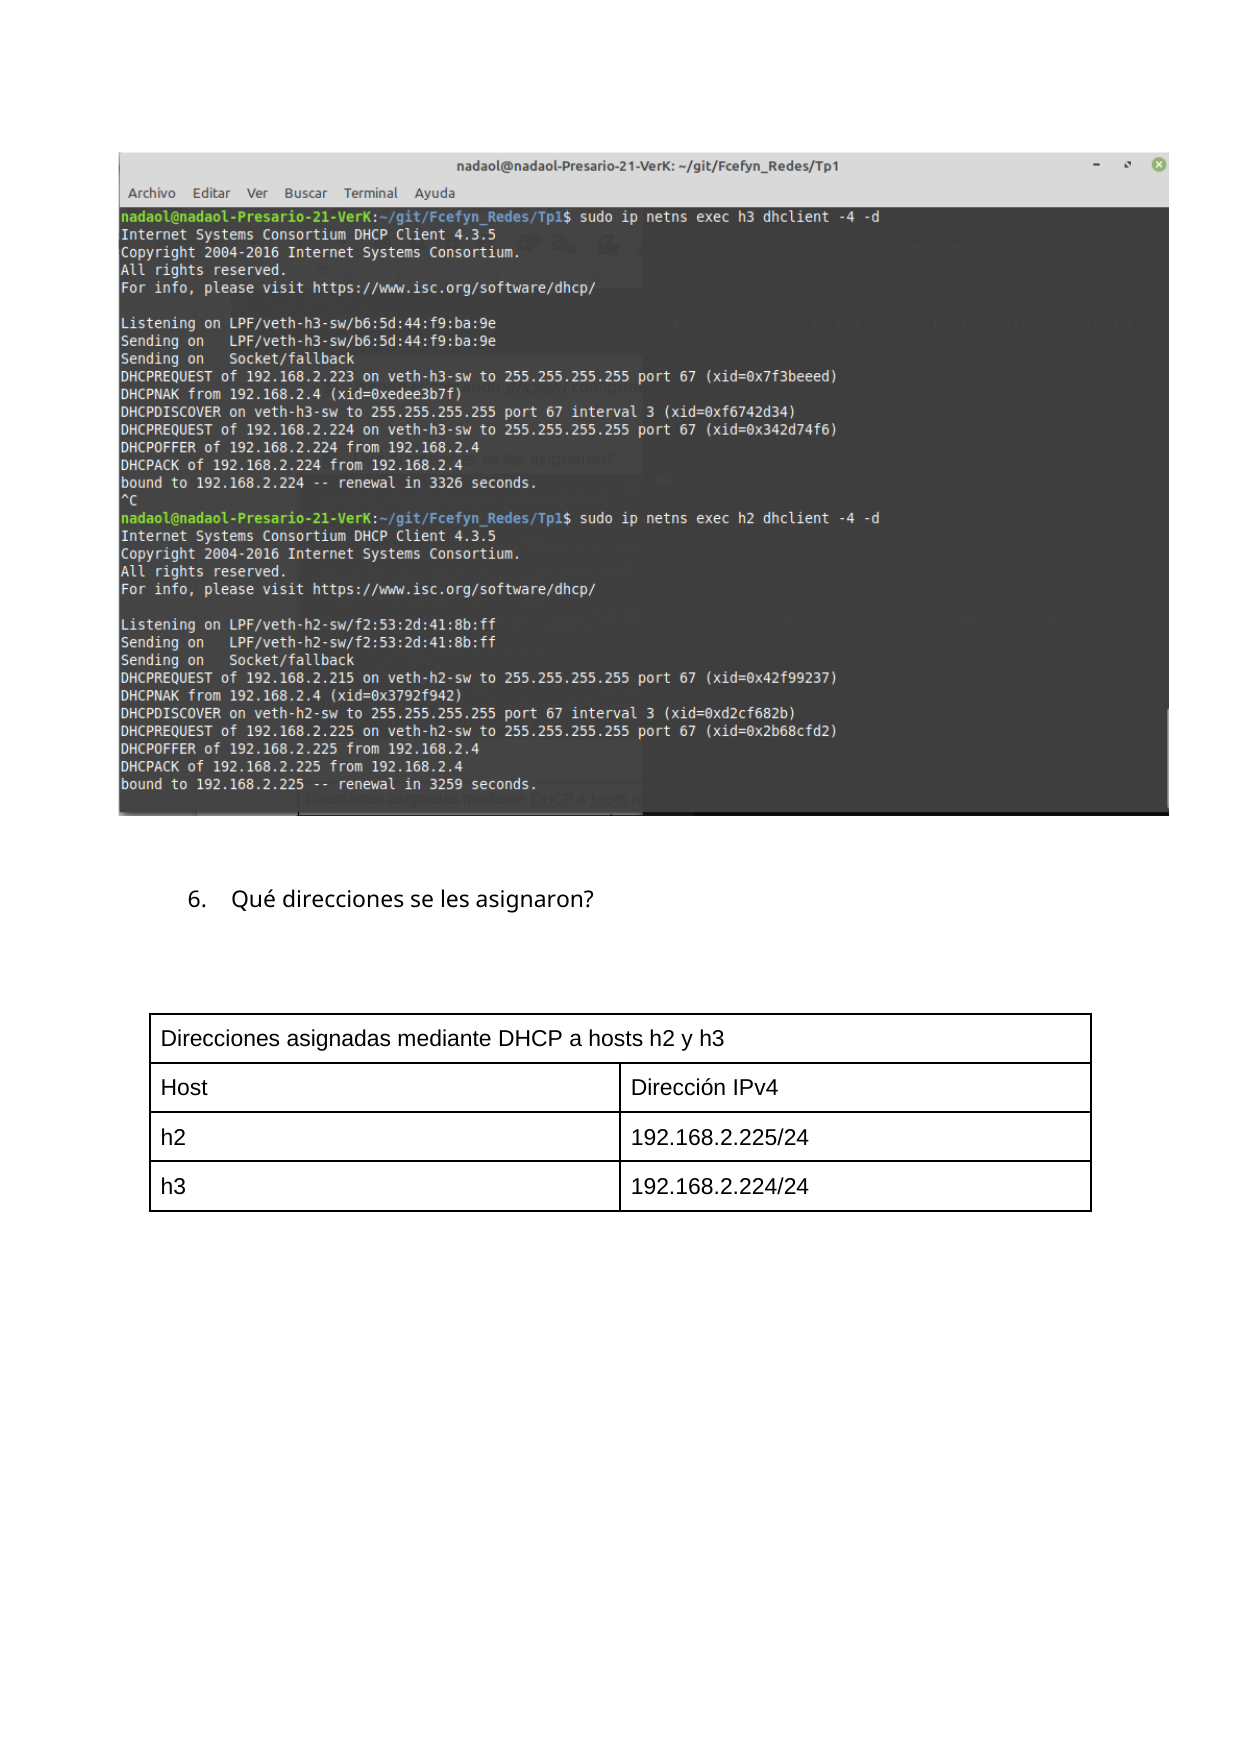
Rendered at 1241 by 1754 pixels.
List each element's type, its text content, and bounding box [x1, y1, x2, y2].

table_cell h2 [151, 1113, 619, 1160]
table_header Direcciones asignadas mediante DHCP a hosts h2 y h3 [151, 1015, 1090, 1062]
table_cell Host [151, 1064, 619, 1111]
list Qué direcciones se les asignaron? [187, 883, 1090, 914]
table_cell 192.168.2.224/24 [621, 1162, 1090, 1209]
table_cell h3 [151, 1162, 619, 1209]
table_cell Dirección IPv4 [621, 1064, 1090, 1111]
picture [118, 152, 1169, 816]
table_cell 192.168.2.225/24 [621, 1113, 1090, 1160]
